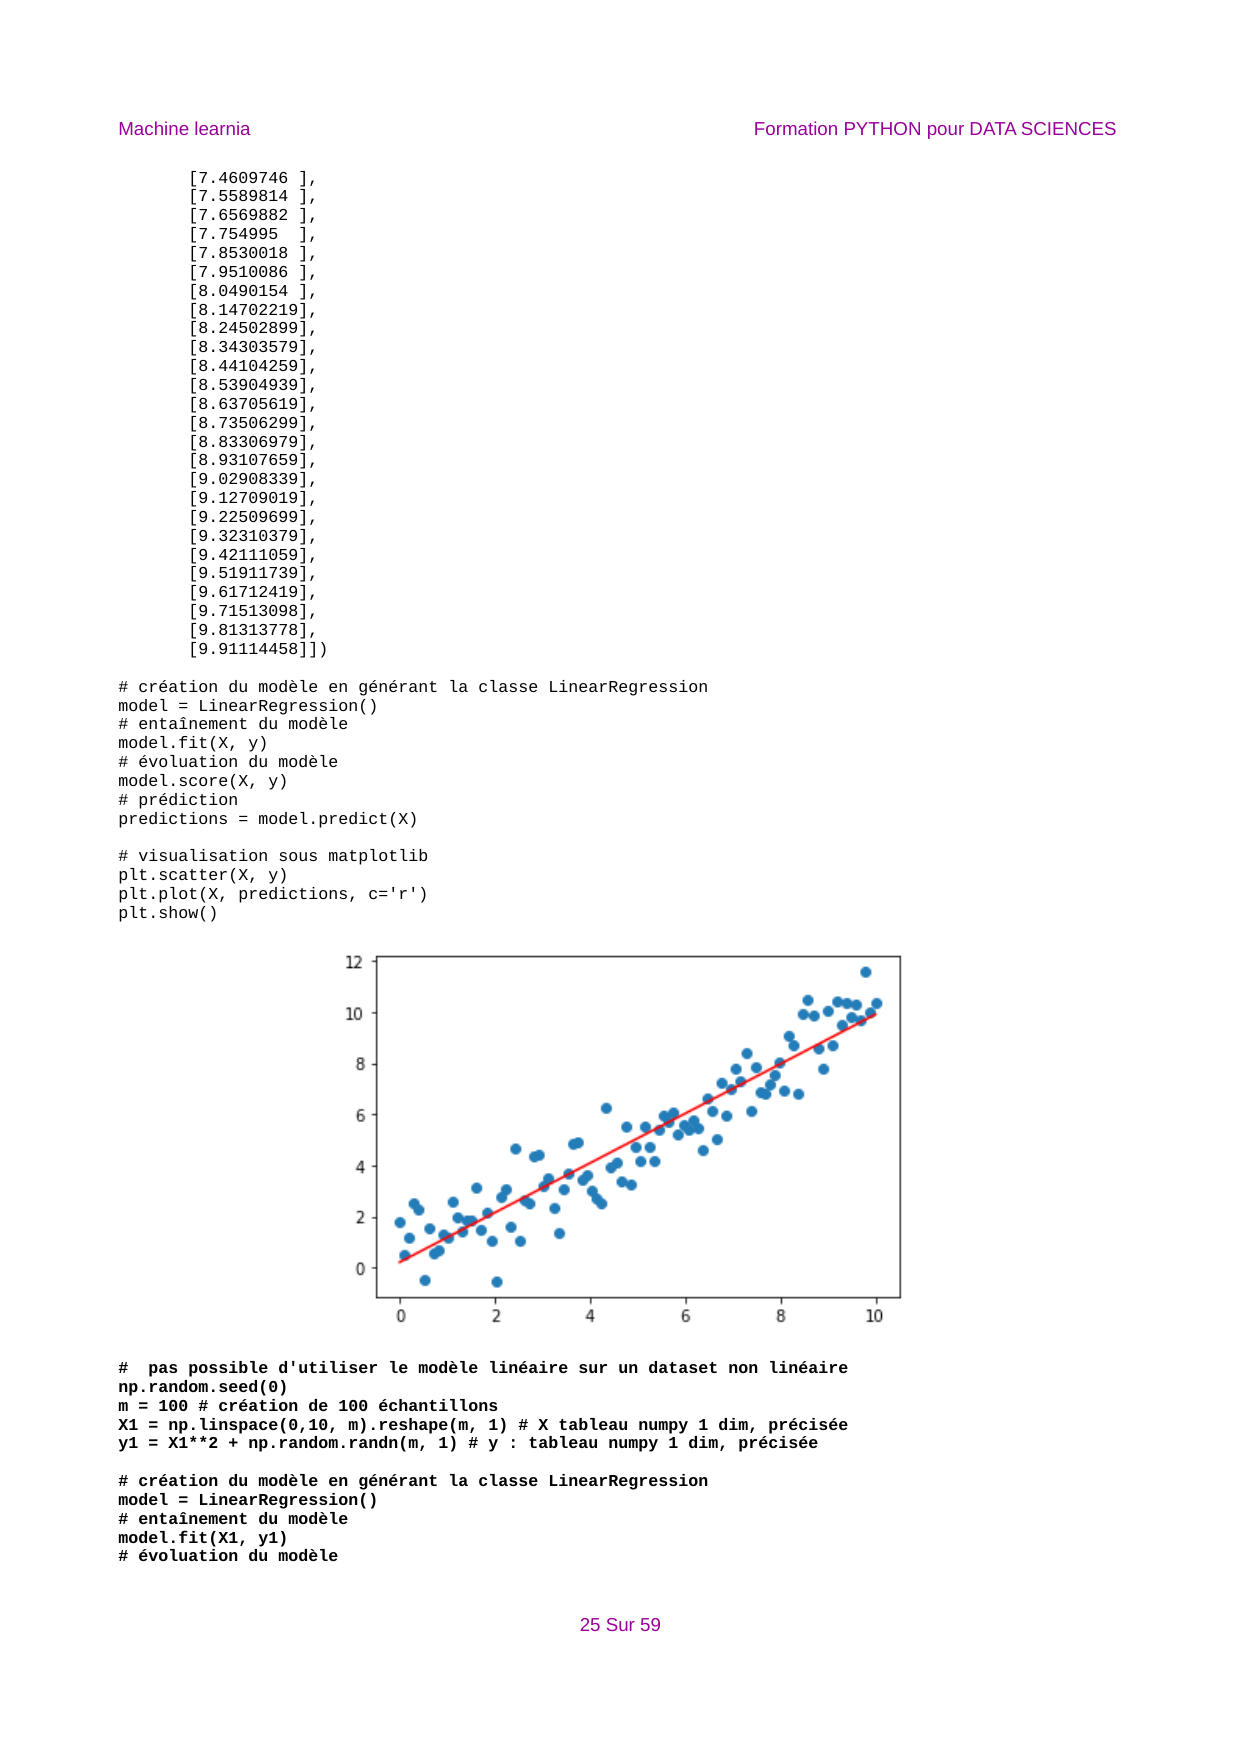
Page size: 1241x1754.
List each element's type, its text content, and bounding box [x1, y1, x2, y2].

text [9.42111059], [118, 546, 1122, 565]
text [9.91114458]]) [118, 641, 1122, 659]
text [7.8530018 ], [118, 244, 1122, 263]
text # visualisation sous matplotlib [118, 848, 1122, 867]
text X1 = np.linspace(0,10, m).reshape(m, 1) # X tableau numpy 1 dim, précisée [118, 1416, 1122, 1435]
text y1 = X1**2 + np.random.randn(m, 1) # y : tableau numpy 1 dim, précisée [118, 1435, 1122, 1454]
text [8.53904939], [118, 377, 1122, 395]
text [9.71513098], [118, 603, 1122, 622]
text m = 100 # création de 100 échantillons [118, 1397, 1122, 1416]
text # prédiction [118, 791, 1122, 810]
text [9.12709019], [118, 490, 1122, 508]
text [9.32310379], [118, 527, 1122, 546]
text [8.83306979], [118, 433, 1122, 452]
text [9.81313778], [118, 622, 1122, 641]
text # pas possible d'utiliser le modèle linéaire sur un dataset non linéaire [118, 1359, 1122, 1378]
text model = LinearRegression() [118, 697, 1122, 716]
text [8.44104259], [118, 358, 1122, 377]
text [7.6569882 ], [118, 207, 1122, 226]
text [9.51911739], [118, 565, 1122, 584]
text model.fit(X, y) [118, 735, 1122, 754]
text [8.73506299], [118, 414, 1122, 433]
text [7.9510086 ], [118, 263, 1122, 282]
text # entaînement du modèle [118, 1510, 1122, 1529]
text plt.plot(X, predictions, c='r') [118, 886, 1122, 904]
text [8.63705619], [118, 395, 1122, 414]
text model = LinearRegression() [118, 1491, 1122, 1510]
text [7.5589814 ], [118, 188, 1122, 207]
text np.random.seed(0) [118, 1378, 1122, 1397]
text [9.61712419], [118, 584, 1122, 603]
text # évoluation du modèle [118, 1548, 1122, 1567]
picture [309, 942, 931, 1341]
text plt.show() [118, 904, 1122, 923]
text [8.24502899], [118, 320, 1122, 339]
text [8.34303579], [118, 339, 1122, 358]
text [8.93107659], [118, 452, 1122, 471]
text # entaînement du modèle [118, 716, 1122, 735]
text [9.22509699], [118, 508, 1122, 527]
text # création du modèle en générant la classe LinearRegression [118, 1473, 1122, 1491]
text plt.scatter(X, y) [118, 867, 1122, 886]
text model.fit(X1, y1) [118, 1529, 1122, 1548]
text [9.02908339], [118, 471, 1122, 490]
text [8.0490154 ], [118, 282, 1122, 301]
text [8.14702219], [118, 301, 1122, 320]
text [7.754995 ], [118, 226, 1122, 244]
text model.score(X, y) [118, 772, 1122, 791]
text predictions = model.predict(X) [118, 810, 1122, 829]
text [7.4609746 ], [118, 169, 1122, 188]
text # évoluation du modèle [118, 754, 1122, 772]
text # création du modèle en générant la classe LinearRegression [118, 678, 1122, 697]
